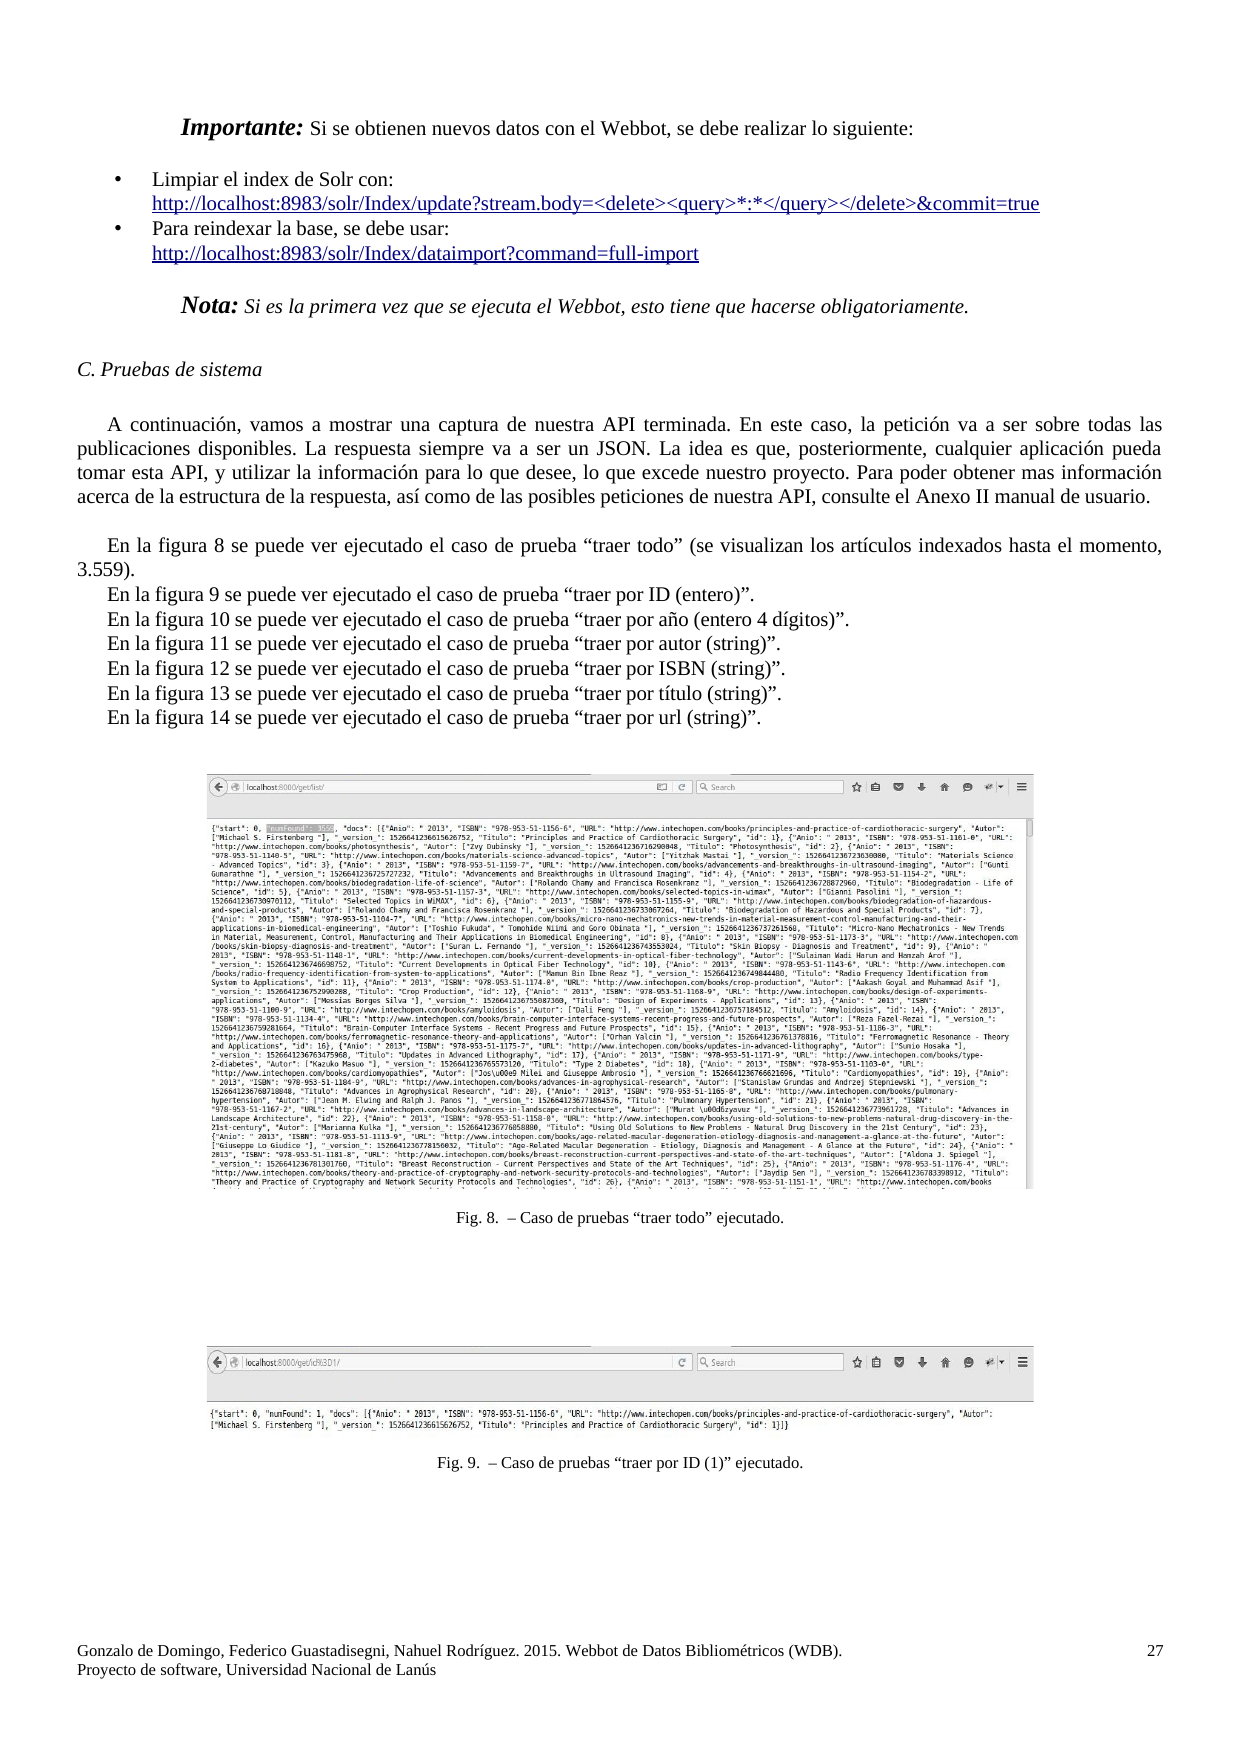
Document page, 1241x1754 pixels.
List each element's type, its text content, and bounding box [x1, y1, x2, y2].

text En la figura 11 se puede ver ejecutado el caso de prueba “traer por autor (string)”. [77, 631, 1163, 655]
subtitle Pruebas de sistema [77, 357, 1163, 381]
list Limpiar el index de Solr con: [114, 167, 1163, 191]
picture [206, 774, 1034, 1189]
text Nota: Si es la primera vez que se ejecuta el Webbot, esto tiene que hacerse obligatoriamente. [151, 290, 1163, 319]
text http://localhost:8983/solr/Index/dataimport?command=full-import [77, 241, 1163, 265]
list – Caso de pruebas “traer por ID (1)” ejecutado. [77, 1453, 1163, 1472]
text A continuación, vamos a mostrar una captura de nuestra API terminada. En este caso, la petición va a ser sobre todas las publicaciones disponibles. La respuesta siempre va a ser un JSON. La idea es que, posteriormente, cualquier aplicación pueda tomar esta API, y utilizar la información para lo que desee, lo que excede nuestro proyecto. Para poder obtener mas información acerca de la estructura de la respuesta, así como de las posibles peticiones de nuestra API, consulte el Anexo II manual de usuario. [77, 412, 1163, 508]
text En la figura 12 se puede ver ejecutado el caso de prueba “traer por ISBN (string)”. [77, 656, 1163, 680]
text Importante: Si se obtienen nuevos datos con el Webbot, se debe realizar lo siguiente: [151, 112, 1163, 141]
picture [206, 1346, 1034, 1449]
text En la figura 8 se puede ver ejecutado el caso de prueba “traer todo” (se visualizan los artículos indexados hasta el momento, 3.559). [77, 533, 1163, 581]
text En la figura 13 se puede ver ejecutado el caso de prueba “traer por título (string)”. [77, 681, 1163, 705]
text En la figura 10 se puede ver ejecutado el caso de prueba “traer por año (entero 4 dígitos)”. [77, 607, 1163, 631]
text http://localhost:8983/solr/Index/update?stream.body=<delete><query>*:*</query></delete>&commit=true [77, 191, 1163, 215]
text En la figura 14 se puede ver ejecutado el caso de prueba “traer por url (string)”. [77, 705, 1163, 729]
list Para reindexar la base, se debe usar: [114, 216, 1163, 240]
text En la figura 9 se puede ver ejecutado el caso de prueba “traer por ID (entero)”. [77, 582, 1163, 606]
list – Caso de pruebas “traer todo” ejecutado. [77, 1207, 1163, 1227]
